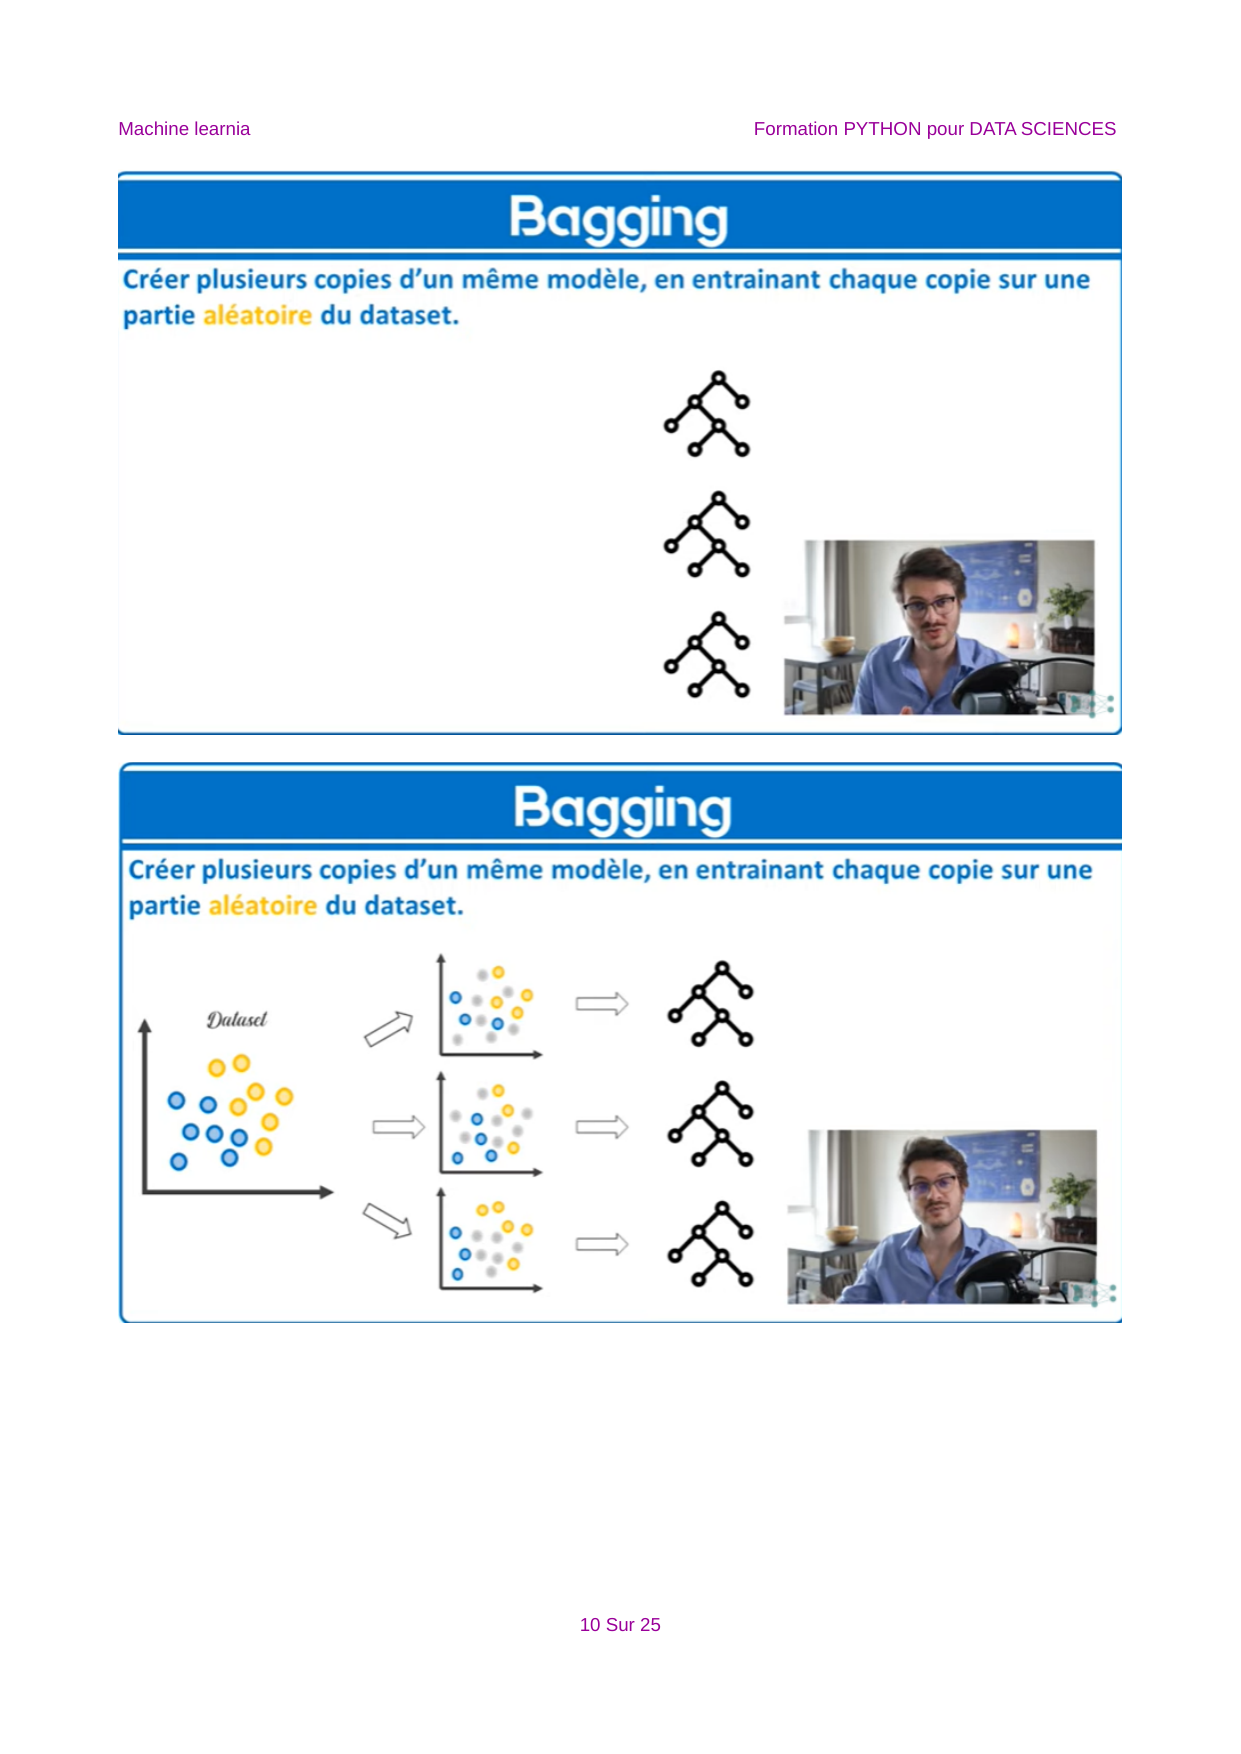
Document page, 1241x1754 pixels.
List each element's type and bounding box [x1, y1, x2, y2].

picture [118, 762, 1122, 1323]
picture [118, 169, 1122, 735]
